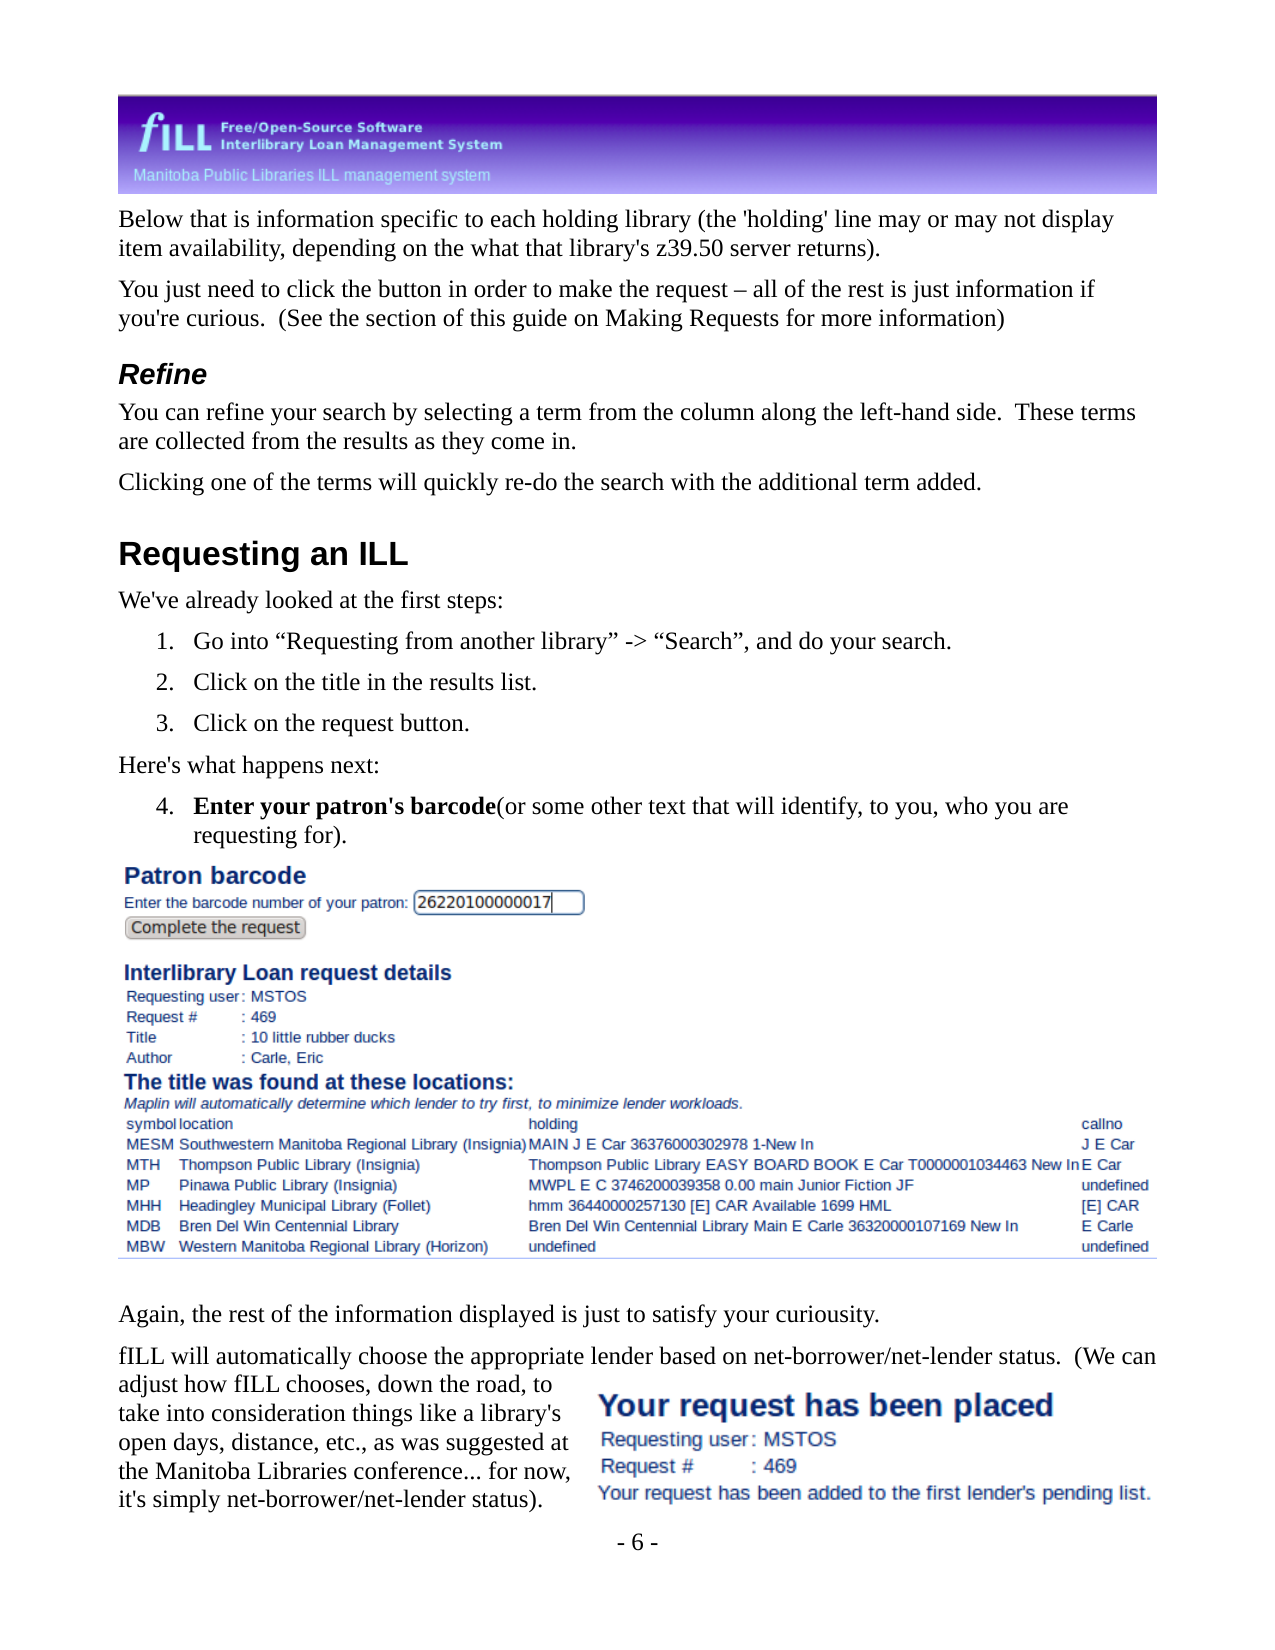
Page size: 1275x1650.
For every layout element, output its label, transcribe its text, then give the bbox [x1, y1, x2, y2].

list Click on the request button. [156, 708, 1157, 737]
text We've already looked at the first steps: [118, 585, 1157, 613]
list Go into “Requesting from another library” -> “Search”, and do your search. [156, 626, 1157, 655]
text Clicking one of the terms will quickly re-do the search with the additional term added. [118, 467, 1157, 496]
subtitle Refine [118, 357, 1157, 391]
text You just need to click the button in order to make the request – all of the rest is just information if you're curious. (See the section of this guide on Making Requests for more information) [118, 274, 1157, 332]
text Again, the rest of the information displayed is just to satisfy your curiousity. [118, 1299, 1157, 1328]
list Here's what happens next: [81, 750, 1157, 778]
text You can refine your search by selecting a term from the column along the left-hand side. These terms are collected from the results as they come in. [118, 397, 1157, 455]
picture [118, 94, 1157, 194]
picture [118, 861, 1157, 1259]
text Below that is information specific to each holding library (the 'holding' line may or may not display item availability, depending on the what that library's z39.50 server returns). [118, 204, 1157, 262]
text fILL will automatically choose the appropriate lender based on net-borrower/net-lender status. (We can adjust how fILL chooses, down the road, to take into consideration things like a library's open days, distance, etc., as was suggested at the Manitoba Libraries conference... for now, it's simply net-borrower/net-lender status). [118, 1341, 1157, 1513]
list Click on the title in the results list. [156, 667, 1157, 696]
subtitle Requesting an ILL [118, 534, 1157, 572]
picture [593, 1386, 1160, 1511]
list Enter your patron's barcode(or some other text that will identify, to you, who you are requesting for). [156, 791, 1157, 848]
